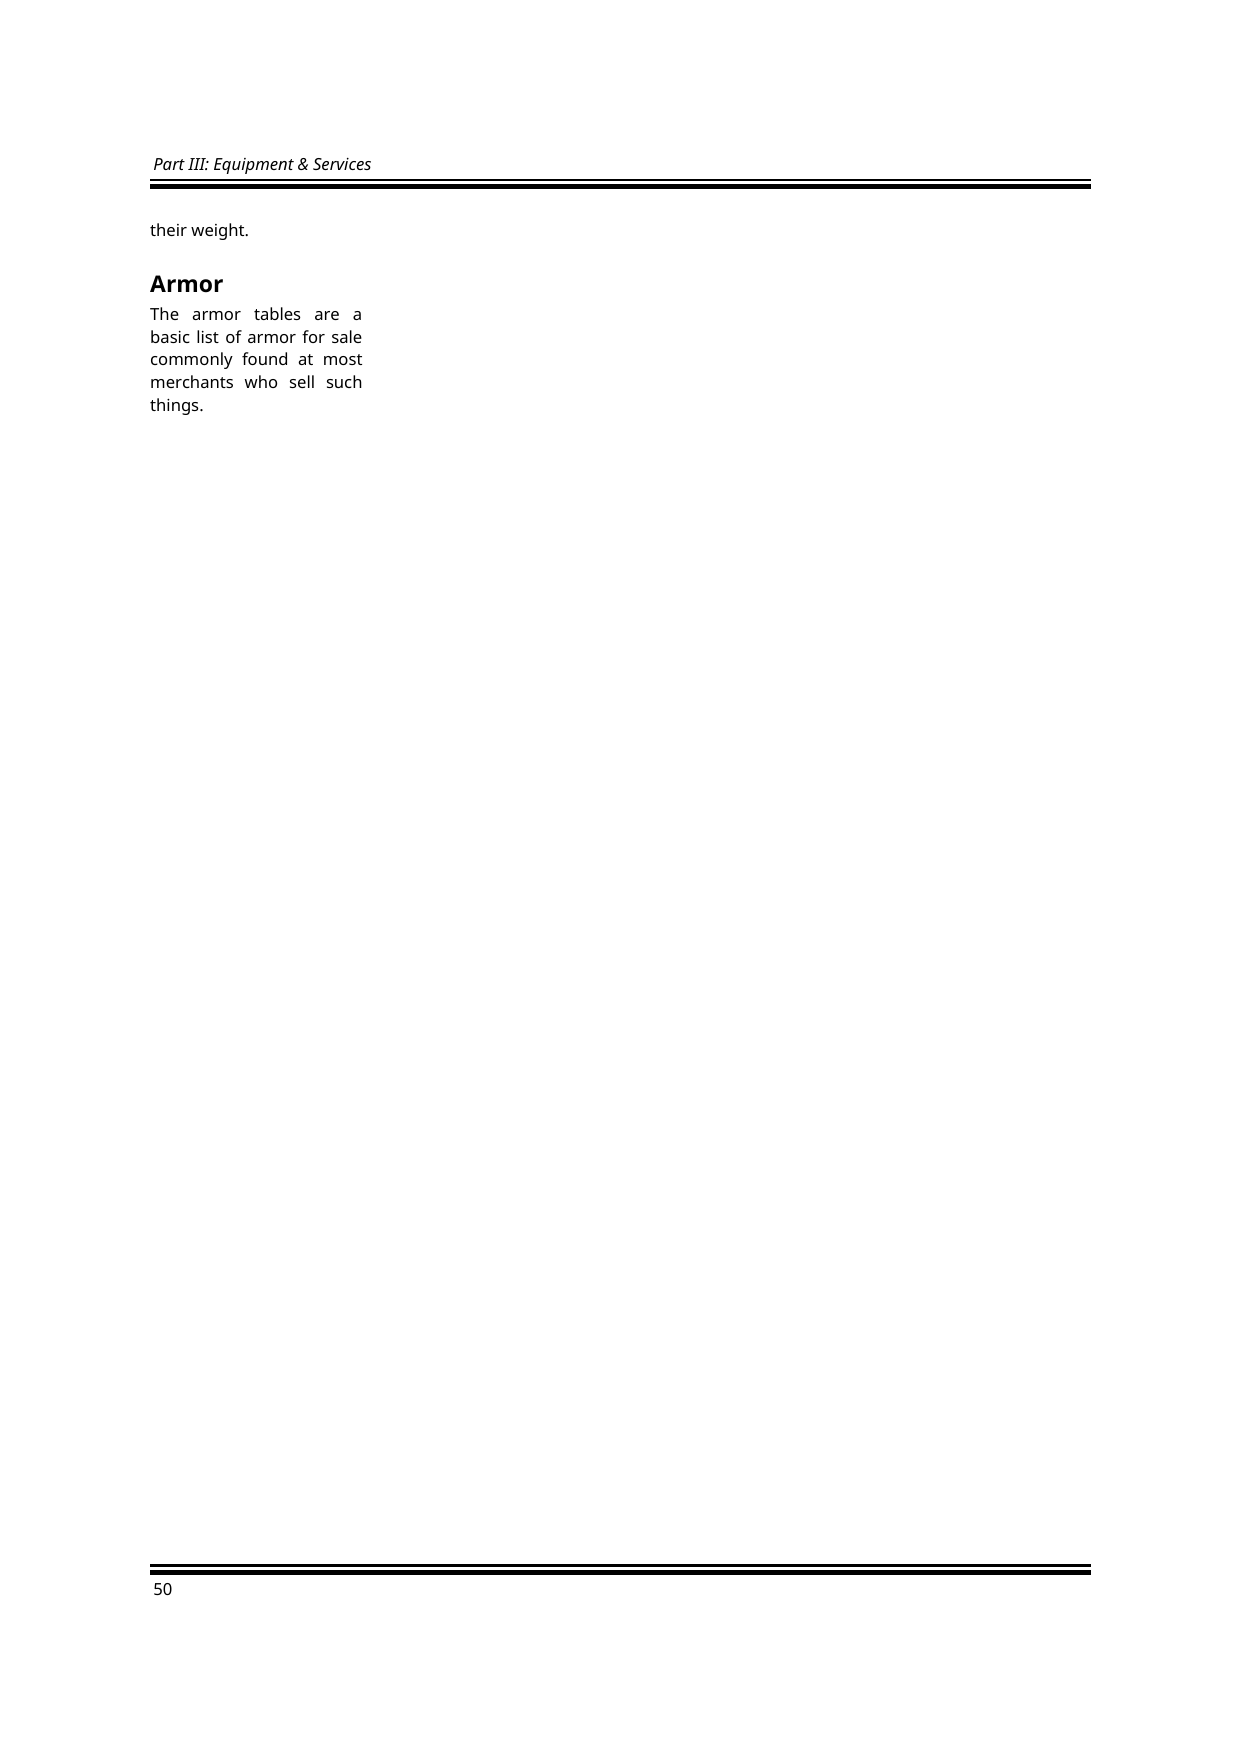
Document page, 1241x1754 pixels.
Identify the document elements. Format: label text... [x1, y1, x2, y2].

text Armor [150, 268, 363, 299]
text The armor tables are a basic list of armor for sale commonly found at most merchants who sell such things. [150, 303, 363, 416]
text their weight. [150, 219, 363, 241]
